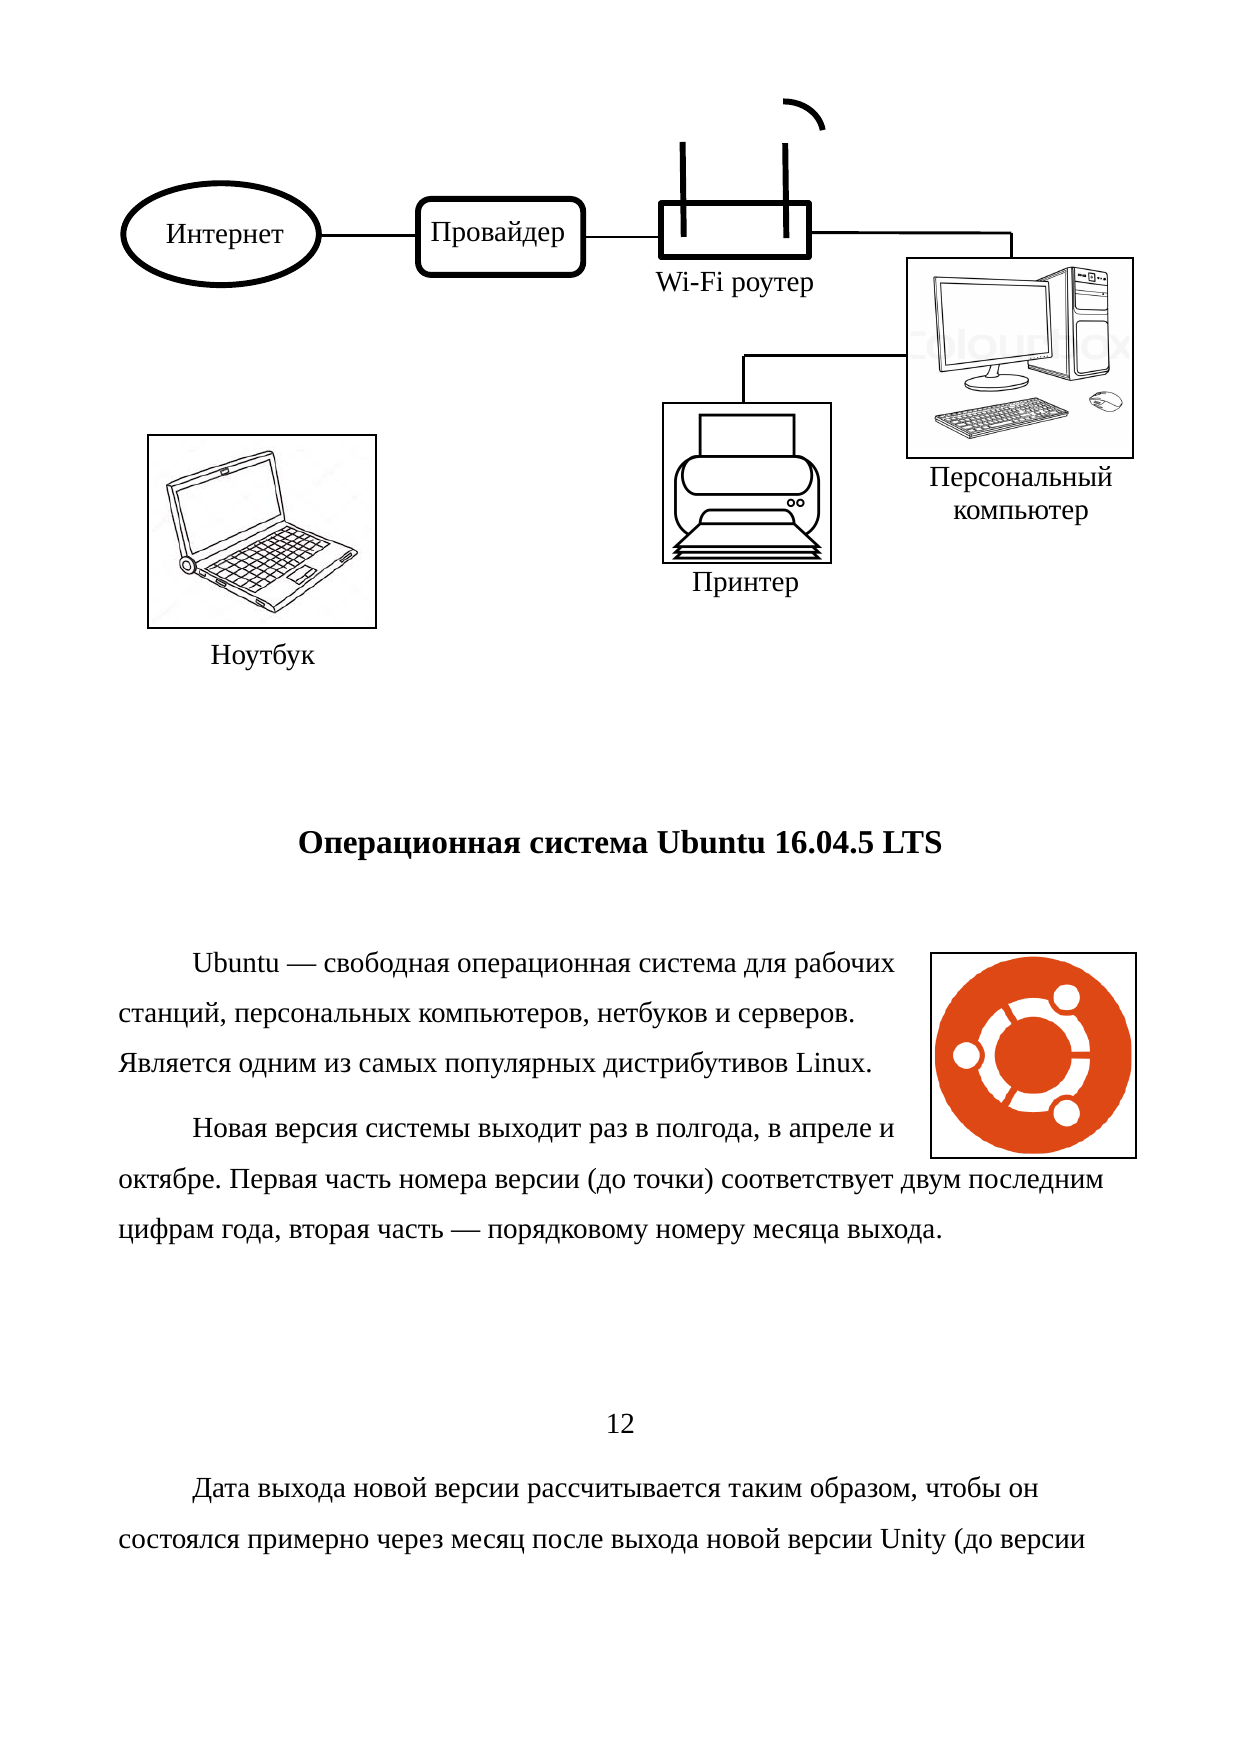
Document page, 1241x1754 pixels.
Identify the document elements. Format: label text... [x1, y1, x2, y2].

picture [934, 956, 1132, 1154]
text 12 [118, 1406, 1122, 1439]
text [932, 954, 1135, 1157]
text Дата выхода новой версии рассчитывается таким образом, чтобы он состоялся примерно через месяц после выхода новой версии Unity (до версии [118, 1471, 1122, 1554]
picture [151, 439, 372, 625]
text Операционная система Ubuntu 16.04.5 LTS [118, 822, 1122, 861]
picture [664, 404, 830, 562]
picture [910, 261, 1129, 454]
text Ubuntu — свободная операционная система для рабочих станций, персональных компьютеров, нетбуков и серверов. Является одним из самых популярных дистрибутивов Linux. [118, 945, 1122, 1079]
text Новая версия системы выходит раз в полгода, в апреле и октябре. Первая часть номера версии (до точки) соответствует двум последним цифрам года, вторая часть — порядковому номеру месяца выхода. [118, 1110, 1122, 1244]
